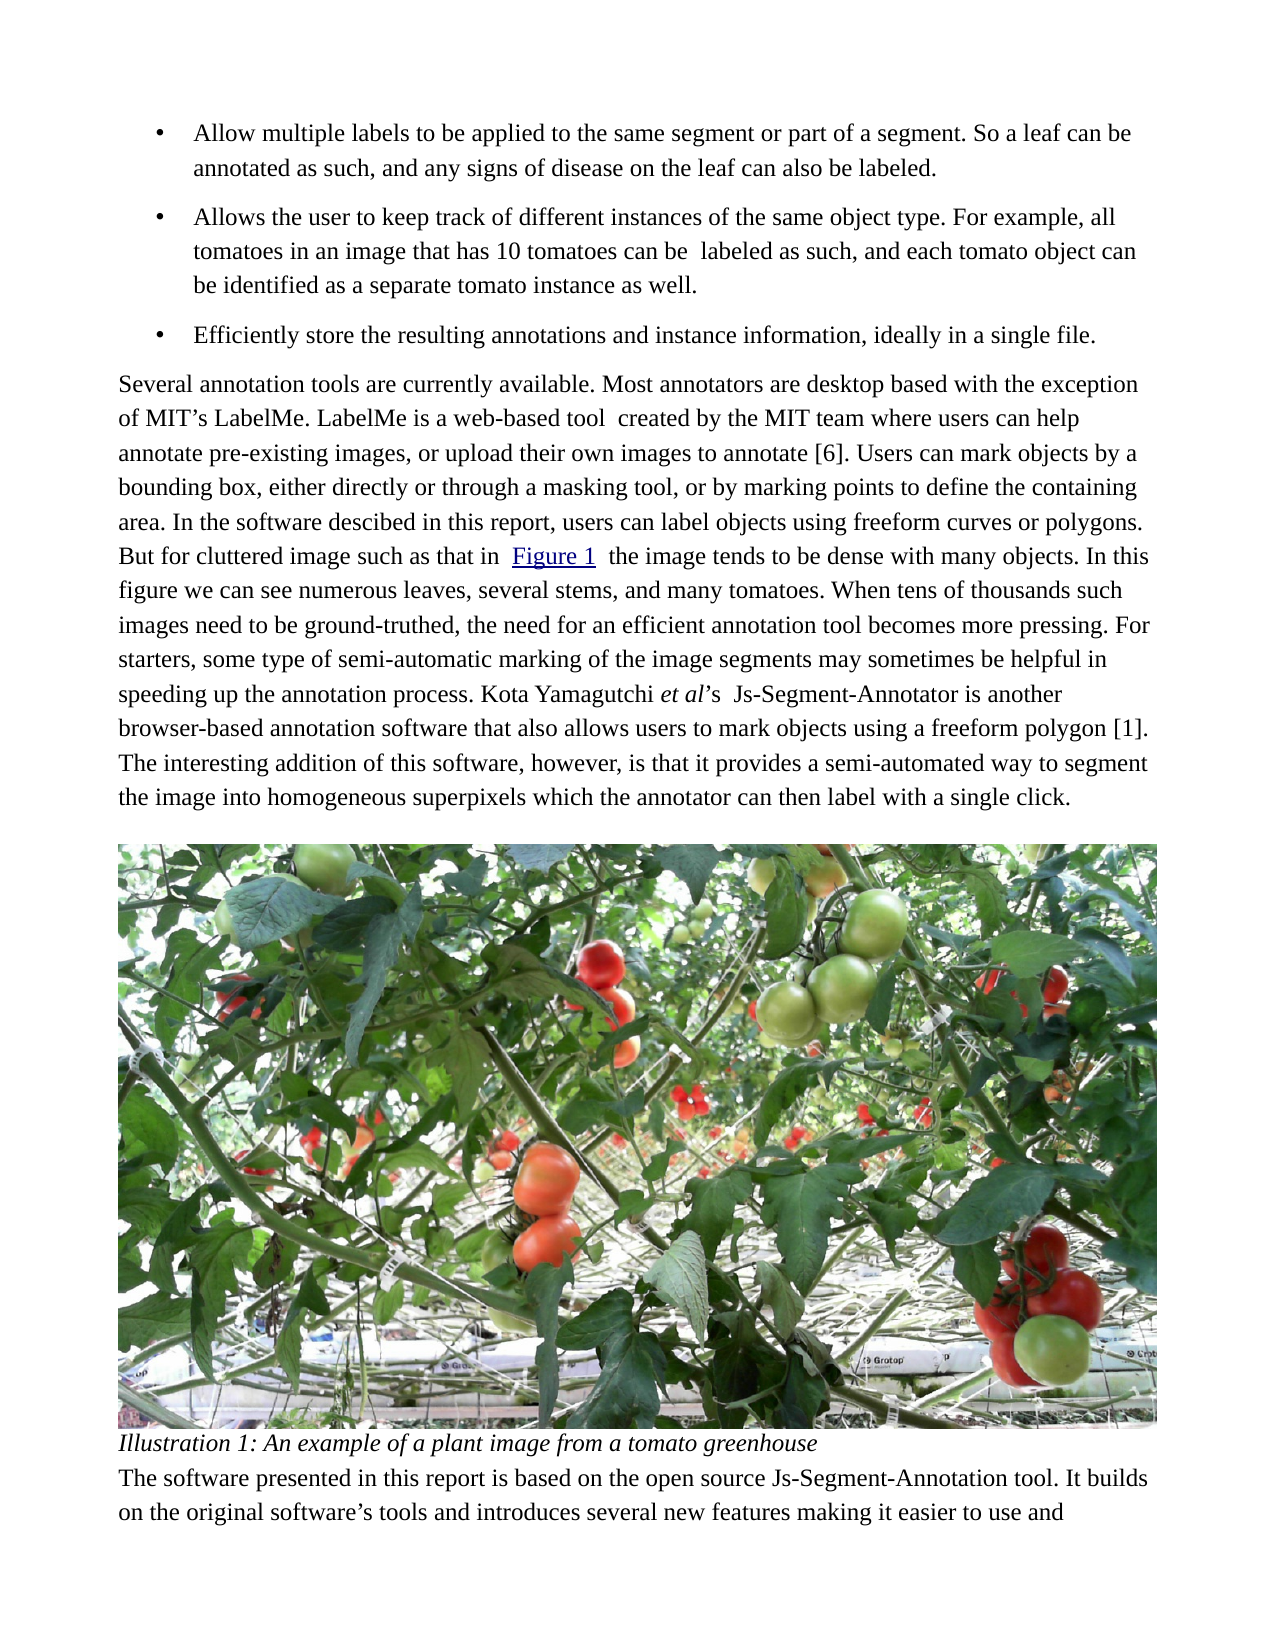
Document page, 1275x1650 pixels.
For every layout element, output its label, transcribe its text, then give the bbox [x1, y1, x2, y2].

text Several annotation tools are currently available. Most annotators are desktop based with the exception of MIT’s LabelMe. LabelMe is a web-based tool created by the MIT team where users can help annotate pre-existing images, or upload their own images to annotate [6]⁠. Users can mark objects by a bounding box, either directly or through a masking tool, or by marking points to define the containing area. In the software descibed in this report, users can label objects using freeform curves or polygons. But for cluttered image such as that in Figure 1 the image tends to be dense with many objects. In this figure we can see numerous leaves, several stems, and many tomatoes. When tens of thousands such images need to be ground-truthed, the need for an efficient annotation tool becomes more pressing. For starters, some type of semi-automatic marking of the image segments may sometimes be helpful in speeding up the annotation process. Kota Yamagutchi et al’s Js-Segment-Annotator is another browser-based annotation software that also allows users to mark objects using a freeform polygon [1]. The interesting addition of this software, however, is that it provides a semi-automated way to segment the image into homogeneous superpixels which the annotator can then label with a single click. [118, 369, 1157, 811]
text The software presented in this report is based on the open source Js-Segment-Annotation tool. It builds on the original software’s tools and introduces several new features making it easier to use and [118, 1457, 1157, 1526]
list Allows the user to keep track of different instances of the same object type. For example, all tomatoes in an image that has 10 tomatoes can be labeled as such, and each tomato object can be identified as a separate tomato instance as well. [156, 202, 1157, 299]
text [118, 832, 1157, 844]
picture [118, 844, 1157, 1429]
list Allow multiple labels to be applied to the same segment or part of a segment. So a leaf can be annotated as such, and any signs of disease on the leaf can also be labeled. [156, 118, 1157, 181]
text Illustration 1: An example of a plant image from a tomato greenhouse [118, 1429, 1157, 1457]
list Efficiently store the resulting annotations and instance information, ideally in a single file. [156, 320, 1157, 348]
